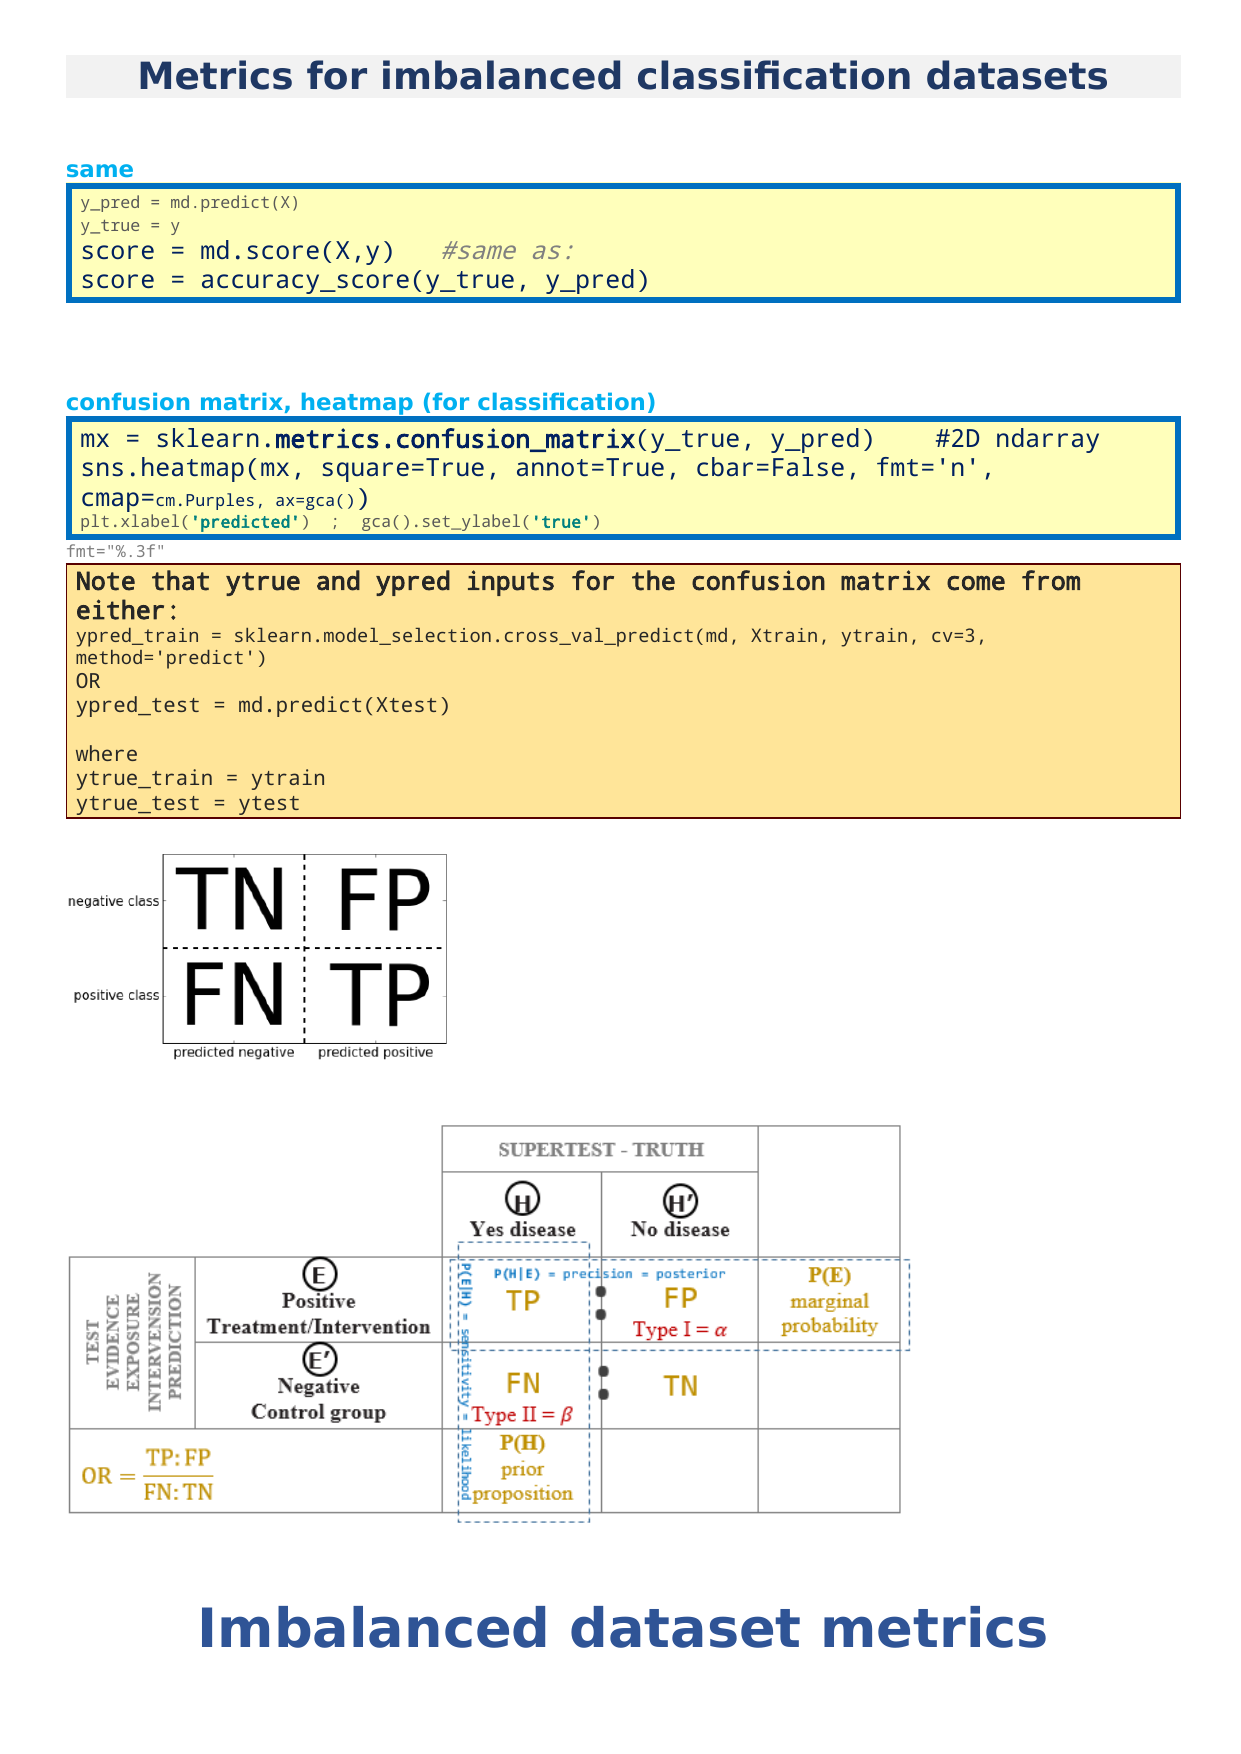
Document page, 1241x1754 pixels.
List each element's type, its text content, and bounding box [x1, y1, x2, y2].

subtitle Metrics for imbalanced classification datasets [66, 55, 1181, 98]
title confusion matrix, heatmap (for classification) [66, 389, 1181, 416]
picture [65, 1120, 917, 1527]
text ytrue_train = ytrain [67, 763, 1180, 787]
text where [67, 738, 1180, 763]
text Note that ytrue and ypred inputs for the confusion matrix come from either: [67, 565, 1180, 621]
text y_pred = md.predict(X) y_true = y score = md.score(X,y) #same as: score = accuracy_score(y_true, y_pred) [72, 189, 1175, 297]
text Imbalanced dataset metrics [66, 1597, 1181, 1660]
text fmt="%.3f" [66, 540, 1181, 563]
text ypred_test = md.predict(Xtest) [67, 690, 1180, 714]
text sns.heatmap(mx, square=True, annot=True, cbar=False, fmt='n', cmap=cm.Purples, ax=gca()) [72, 445, 1175, 504]
text ytrue_test = ytest [67, 787, 1180, 817]
title same [66, 156, 1181, 182]
text mx = sklearn.metrics.confusion_matrix(y_true, y_pred) #2D ndarray [72, 422, 1175, 445]
text ypred_train = sklearn.model_selection.cross_val_predict(md, Xtrain, ytrain, cv=3, method='predict') [67, 621, 1180, 665]
text OR [67, 665, 1180, 690]
picture [65, 847, 454, 1064]
text plt.xlabel('predicted') ; gca().set_ylabel('true') [72, 504, 1175, 534]
